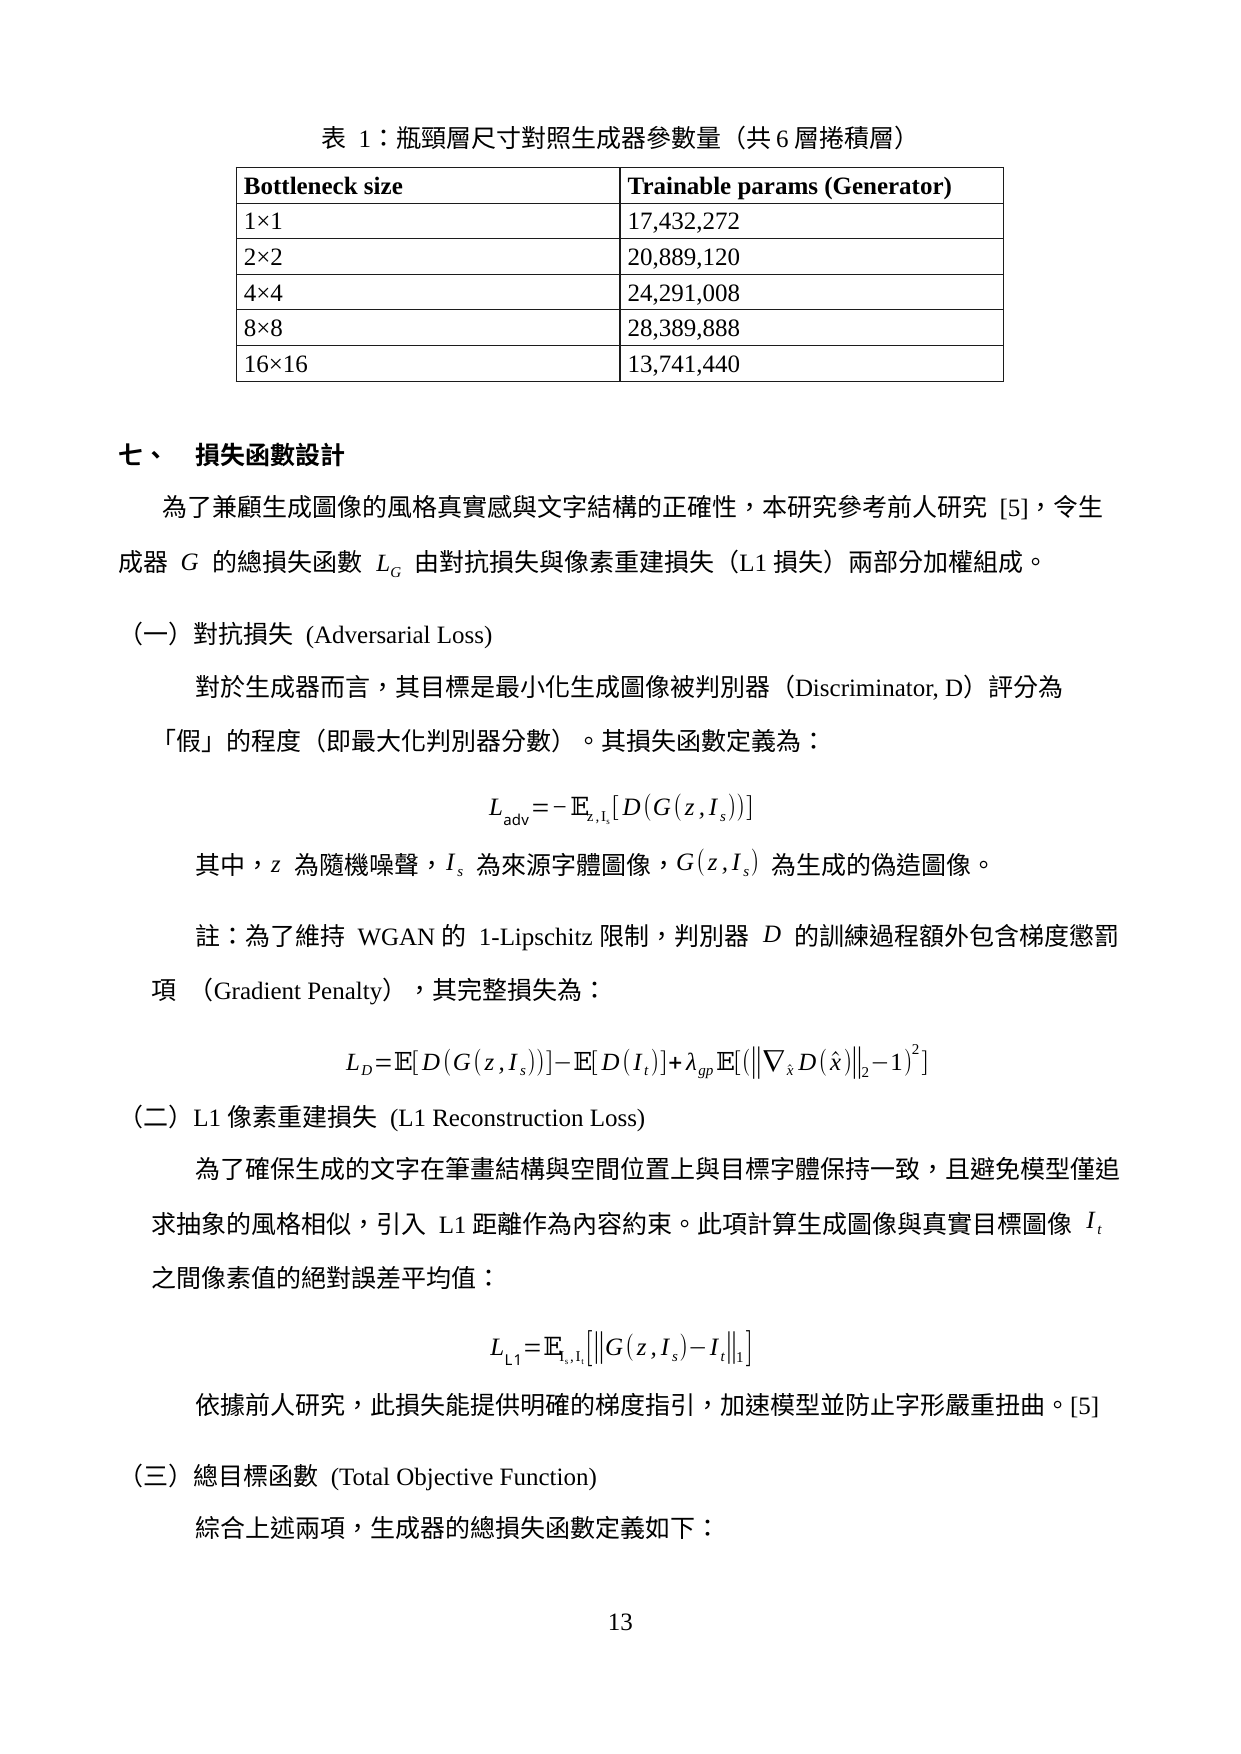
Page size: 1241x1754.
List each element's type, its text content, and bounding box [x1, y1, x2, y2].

subtitle 對抗損失 (Adversarial Loss) [118, 615, 1122, 651]
subtitle L1 像素重建損失 (L1 Reconstruction Loss) [118, 1097, 1122, 1133]
text 為了確保生成的文字在筆畫結構與空間位置上與目標字體保持一致，且避免模型僅追求抽象的風格相似，引入 L1 距離作為內容約束。此項計算生成圖像與真實目標圖像 之間像素值的絕對誤差平均值： [151, 1150, 1122, 1295]
table_header Trainable params (Generator) [621, 168, 1003, 202]
table_cell 16×16 [237, 346, 619, 381]
text 綜合上述兩項，生成器的總損失函數定義如下： [151, 1509, 1122, 1545]
table_cell 2×2 [237, 239, 619, 274]
text 對於生成器而言，其目標是最小化生成圖像被判別器（Discriminator, D）評分為「假」的程度（即最大化判別器分數）。其損失函數定義為： [151, 667, 1122, 758]
text 為了兼顧生成圖像的風格真實感與文字結構的正確性，本研究參考前人研究 [5]，令生成器 的總損失函數 由對抗損失與像素重建損失（L1 損失）兩部分加權組成。 [118, 488, 1122, 580]
table_cell 17,432,272 [621, 204, 1003, 238]
table_header Bottleneck size [237, 168, 619, 202]
text 其中， 為隨機噪聲， 為來源字體圖像， 為生成的偽造圖像。 [151, 846, 1122, 882]
text 註：為了維持 WGAN 的 1-Lipschitz 限制，判別器 的訓練過程額外包含梯度懲罰項 （Gradient Penalty），其完整損失為： [151, 916, 1122, 1007]
table_cell 28,389,888 [621, 310, 1003, 345]
table_cell 20,889,120 [621, 239, 1003, 274]
table_cell 24,291,008 [621, 275, 1003, 309]
text 表 1：瓶頸層尺寸對照生成器參數量（共6 層捲積層） [118, 118, 1122, 154]
table_cell 4×4 [237, 275, 619, 309]
table_cell 1×1 [237, 204, 619, 238]
subtitle 總目標函數 (Total Objective Function) [118, 1456, 1122, 1492]
text 依據前人研究，此損失能提供明確的梯度指引，加速模型並防止字形嚴重扭曲。[5] [151, 1386, 1122, 1422]
table_cell 8×8 [237, 310, 619, 345]
subtitle 損失函數設計 [118, 435, 1122, 472]
table_cell 13,741,440 [621, 346, 1003, 381]
